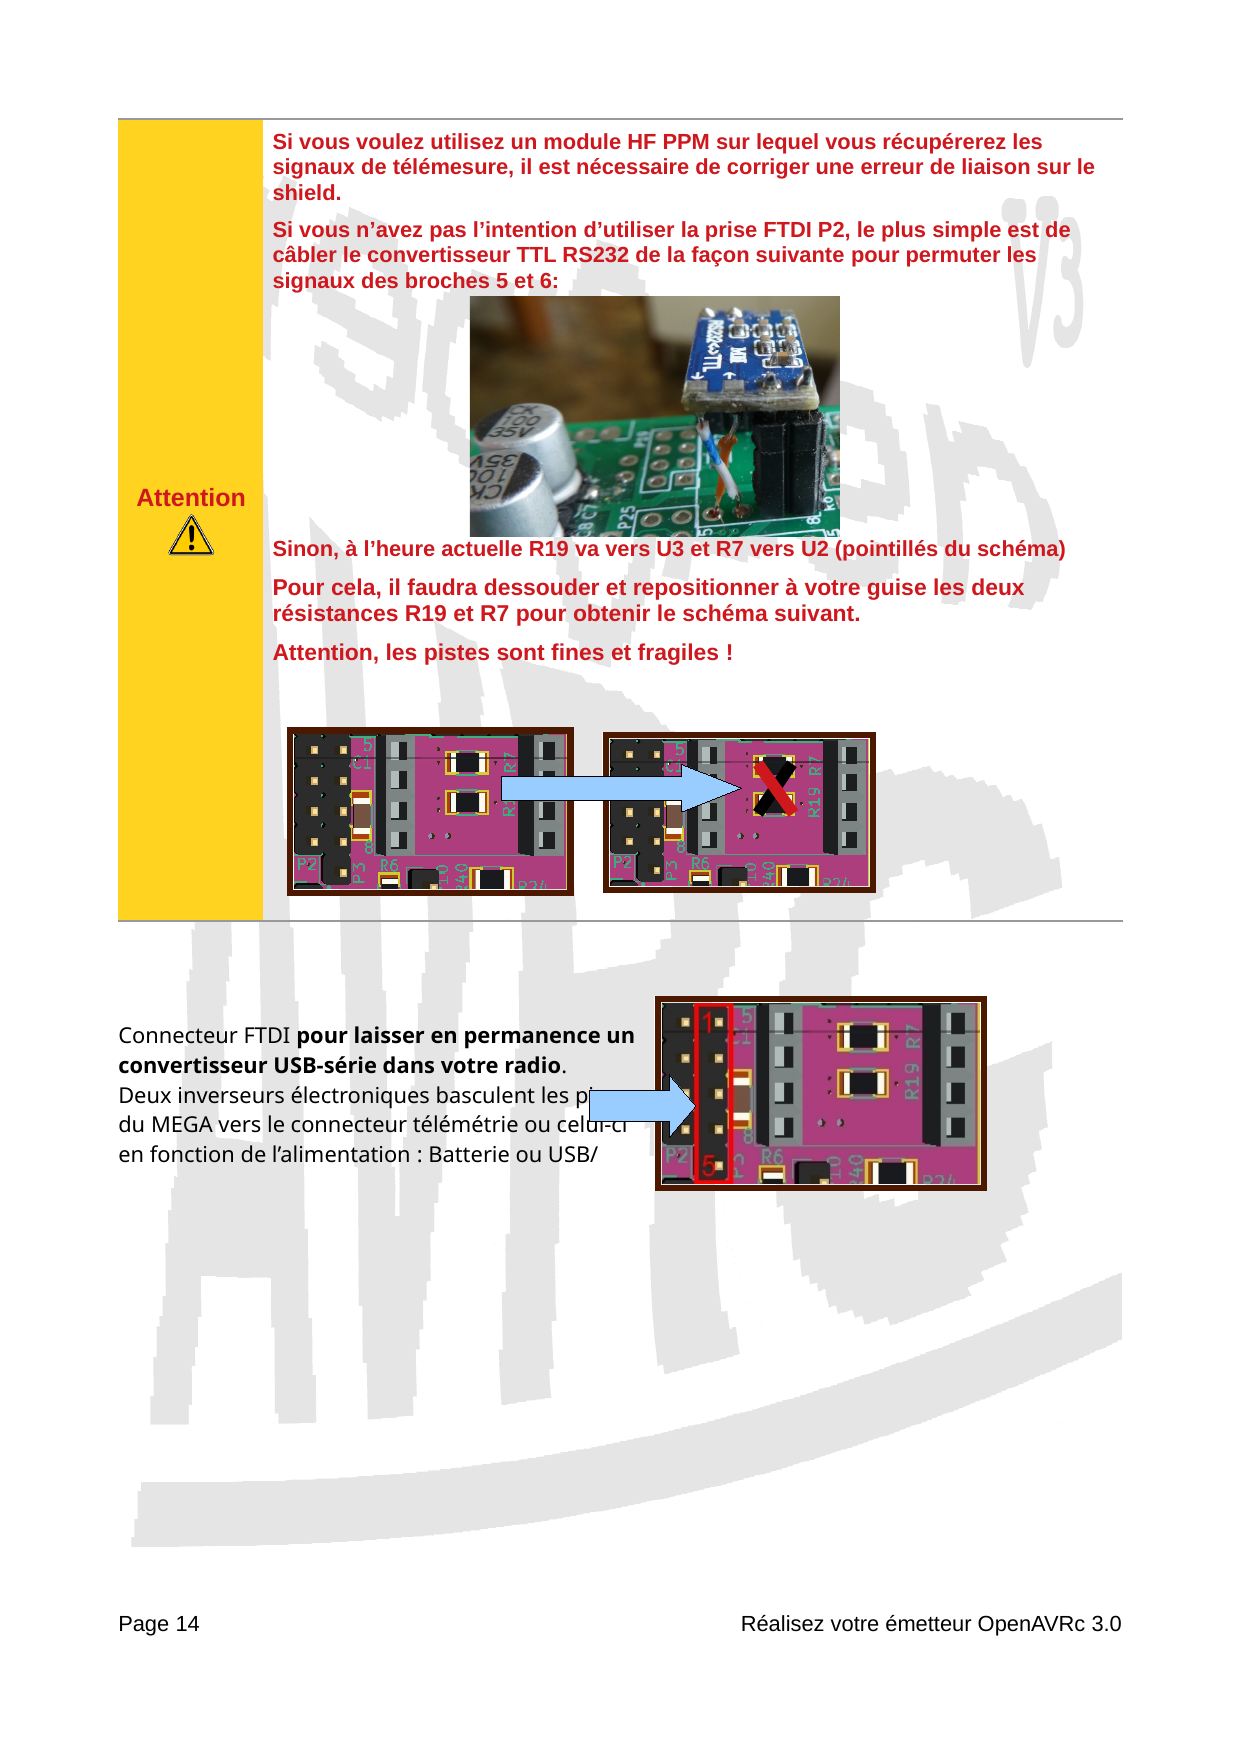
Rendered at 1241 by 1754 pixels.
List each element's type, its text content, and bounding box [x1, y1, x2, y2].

picture [610, 739, 869, 886]
text [987, 1139, 1122, 1169]
table_header Si vous voulez utilisez un module HF PPM sur lequel vous récupérerez les signaux de télémesure, il est nécessaire de corriger une erreur de liaison sur le shield. Si vous n’avez pas l’intention d’utiliser la prise FTDI P2, le plus simple est de câbler le convertisseur TTL RS232 de la façon suivante pour permuter les signaux des broches 5 et 6: Sinon, à l’heure actuelle R19 va vers U3 et R7 vers U2 (pointillés du schéma) Pour cela, il faudra dessouder et repositionner à votre guise les deux résistances R19 et R7 pour obtenir le schéma suivant. Attention, les pistes sont fines et fragiles ! [264, 120, 1122, 733]
text [987, 1050, 1122, 1080]
picture [294, 734, 567, 889]
table_header Attention [118, 120, 263, 920]
picture [469, 296, 840, 537]
text [987, 1080, 1122, 1109]
table_header [264, 734, 1122, 920]
text Connecteur FTDI pour laisser en permanence un [118, 1020, 654, 1050]
text [987, 1020, 1122, 1050]
text en fonction de l’alimentation : Batterie ou USB/ [118, 1139, 654, 1169]
picture [662, 1003, 980, 1184]
text Deux inverseurs électroniques basculent les pins [118, 1080, 654, 1109]
text [987, 1109, 1122, 1139]
text convertisseur USB-série dans votre radio. [118, 1050, 654, 1080]
text du MEGA vers le connecteur télémétrie ou celui-ci [118, 1109, 654, 1139]
picture [165, 511, 217, 558]
